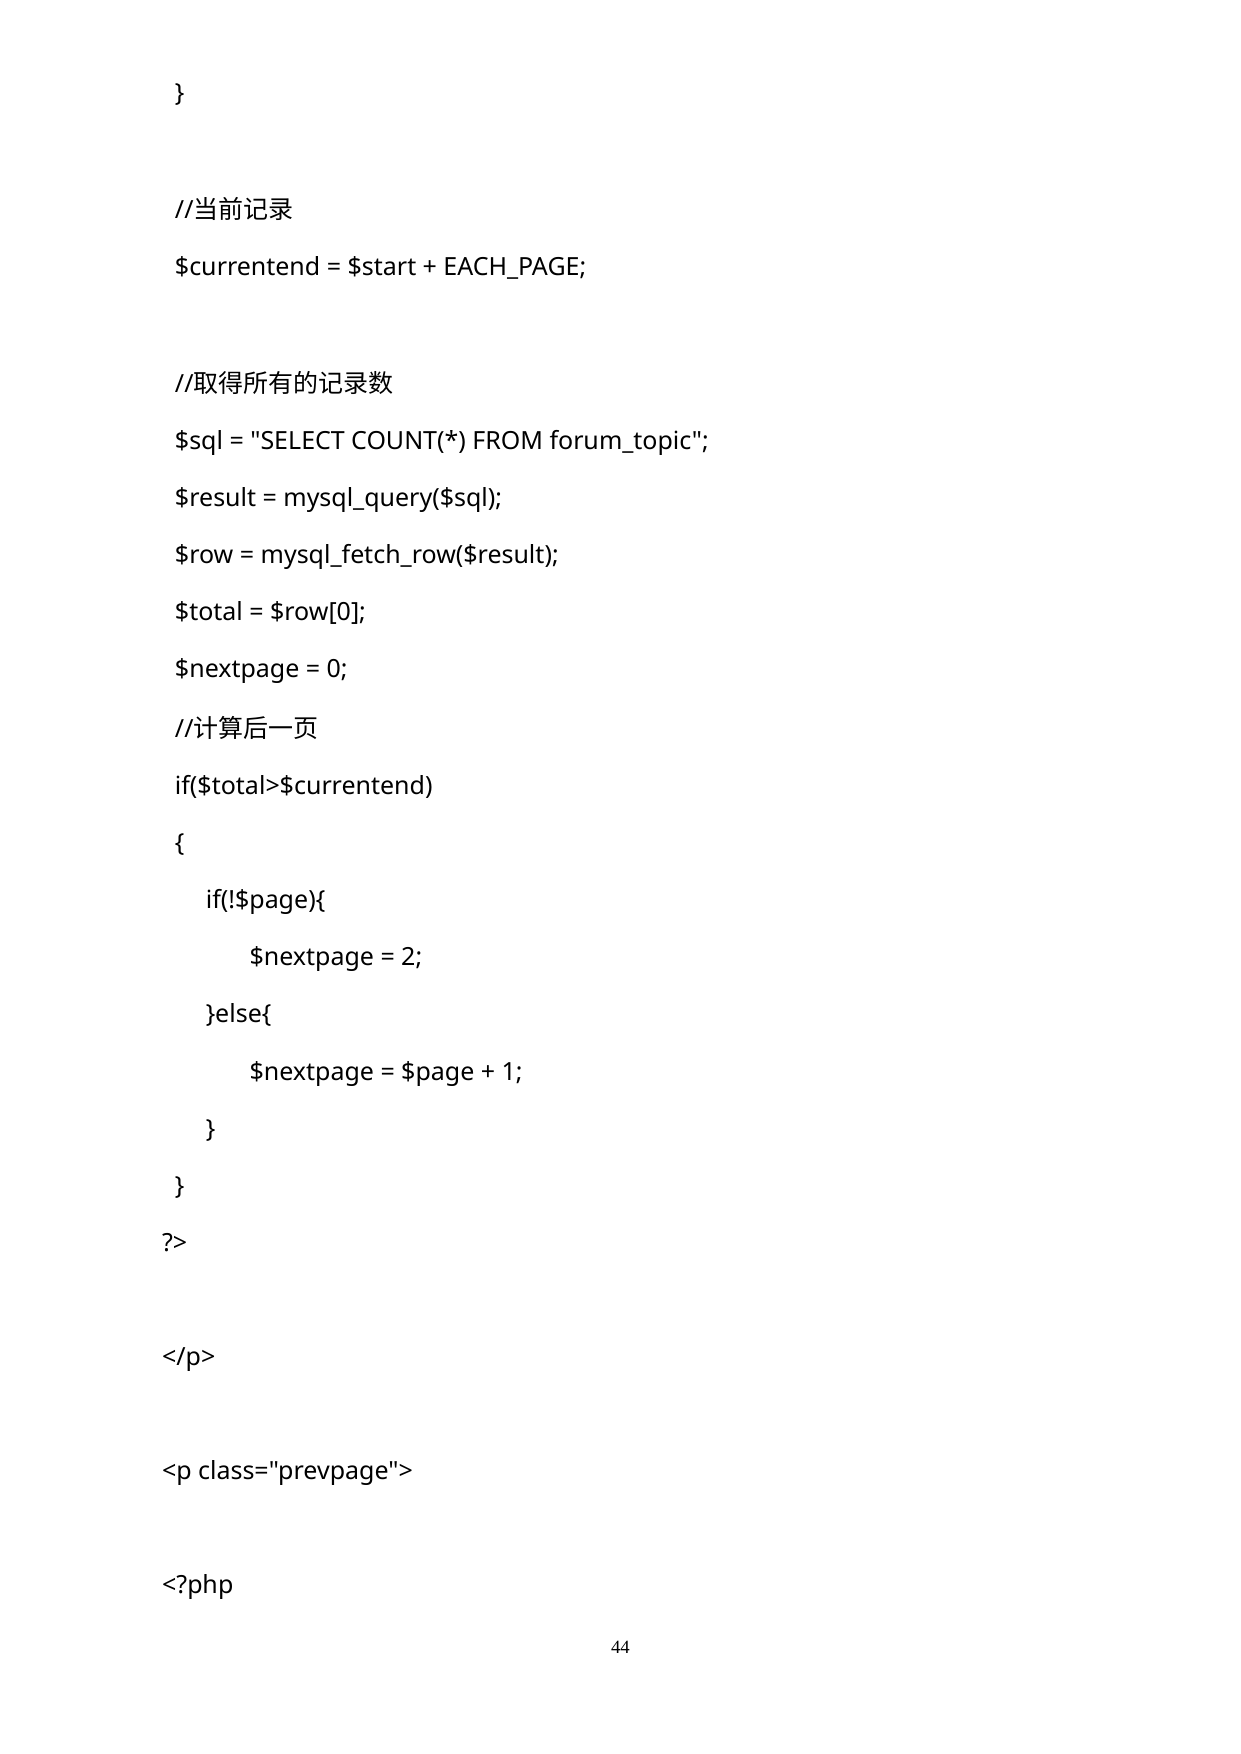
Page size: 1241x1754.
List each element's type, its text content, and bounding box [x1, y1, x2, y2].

text </p> [118, 1339, 1122, 1373]
text if(!$page){ [118, 882, 1122, 916]
text <p class="prevpage"> [118, 1453, 1122, 1487]
text }else{ [118, 996, 1122, 1030]
text $nextpage = 2; [118, 939, 1122, 973]
text $total = $row[0]; [118, 594, 1122, 628]
text ?> [118, 1224, 1122, 1258]
text } [118, 1167, 1122, 1201]
text $sql = "SELECT COUNT(*) FROM forum_topic"; [118, 423, 1122, 457]
text $result = mysql_query($sql); [118, 480, 1122, 514]
text $nextpage = 0; [118, 651, 1122, 685]
text $nextpage = $page + 1; [118, 1053, 1122, 1087]
text <?php [118, 1567, 1122, 1601]
text $row = mysql_fetch_row($result); [118, 537, 1122, 571]
text { [118, 825, 1122, 859]
text $currentend = $start + EACH_PAGE; [118, 249, 1122, 283]
text //计算后一页 [118, 708, 1122, 744]
text } [118, 1110, 1122, 1144]
text //取得所有的记录数 [118, 363, 1122, 399]
text //当前记录 [118, 189, 1122, 225]
text if($total>$currentend) [118, 768, 1122, 802]
text } [118, 75, 1122, 109]
